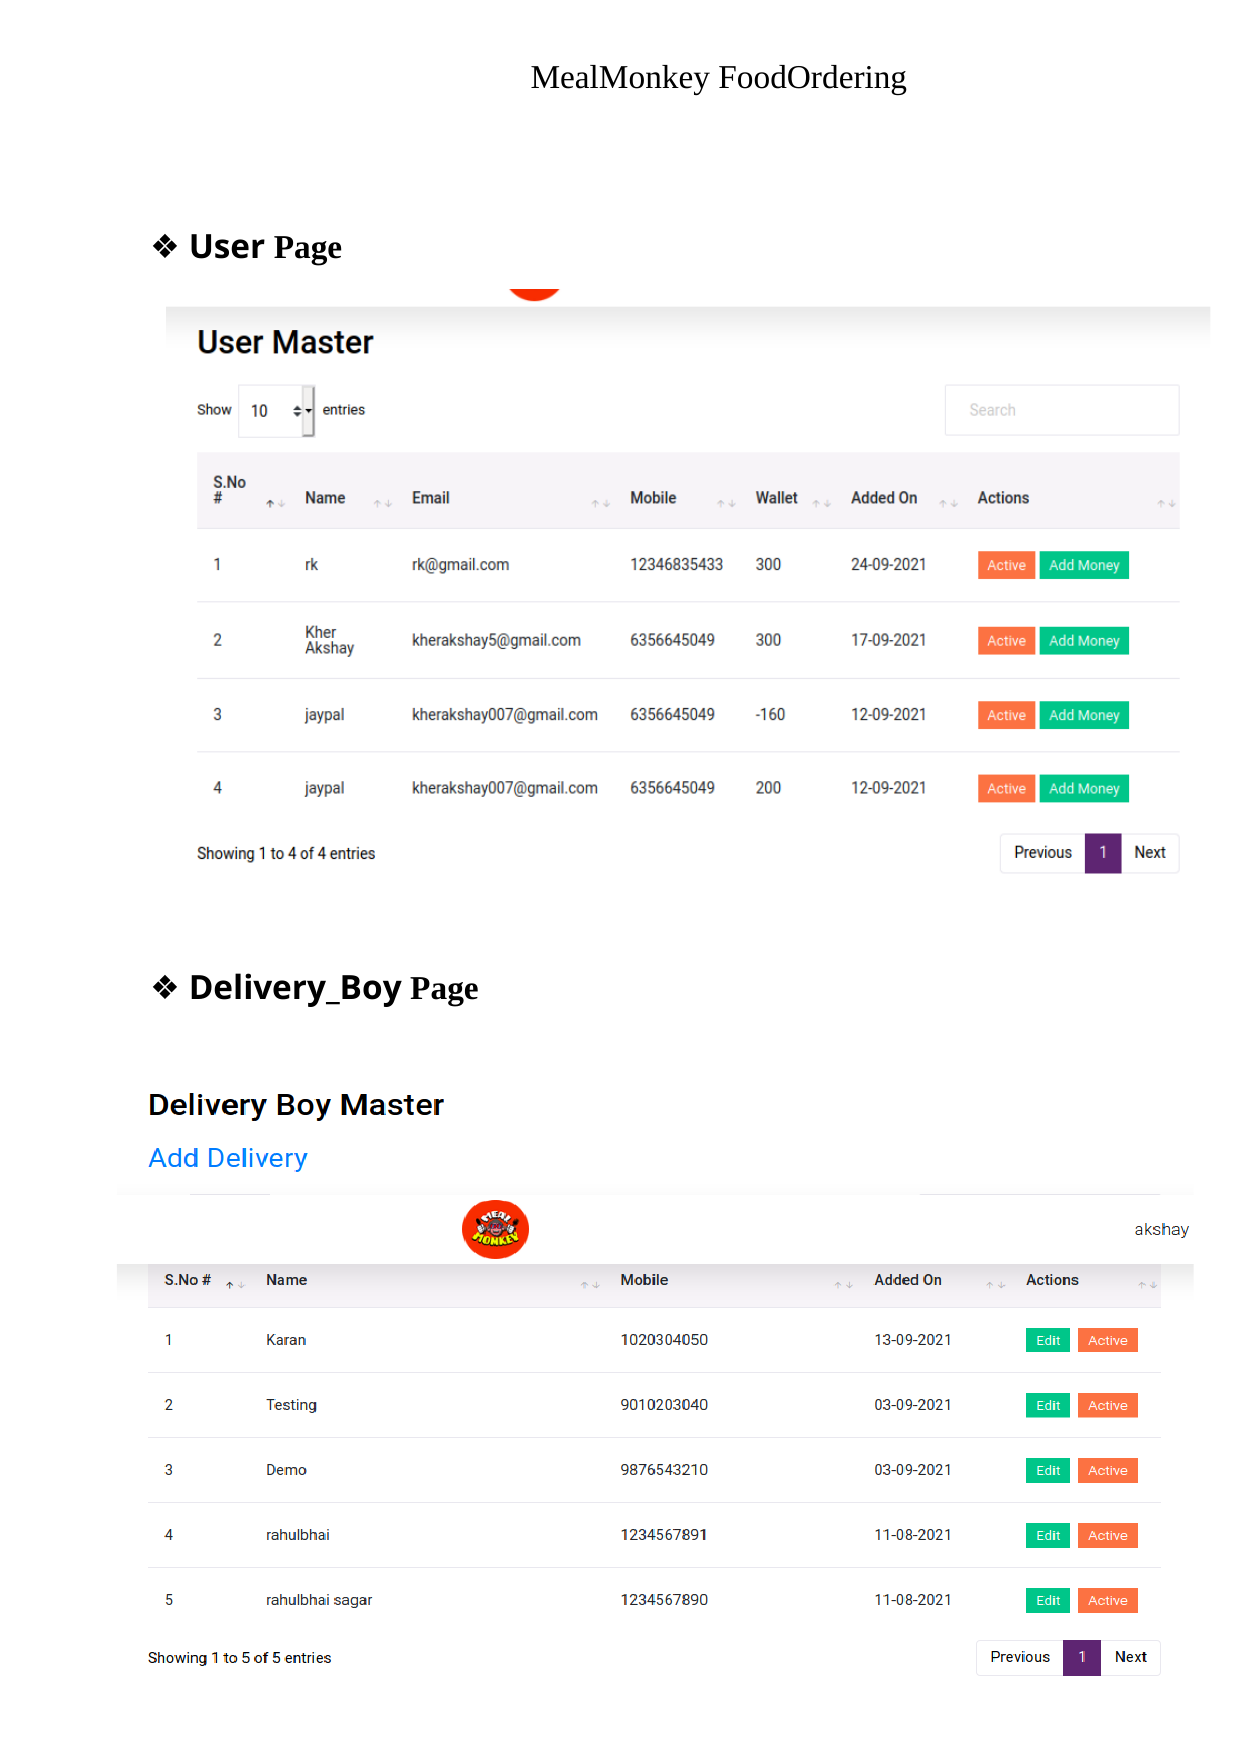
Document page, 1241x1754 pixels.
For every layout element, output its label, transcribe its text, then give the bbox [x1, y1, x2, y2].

text ❖ User Page [150, 223, 1227, 268]
picture [166, 289, 1211, 908]
text ❖ Delivery_Boy Page [150, 964, 1227, 1009]
picture [116, 1057, 1194, 1706]
